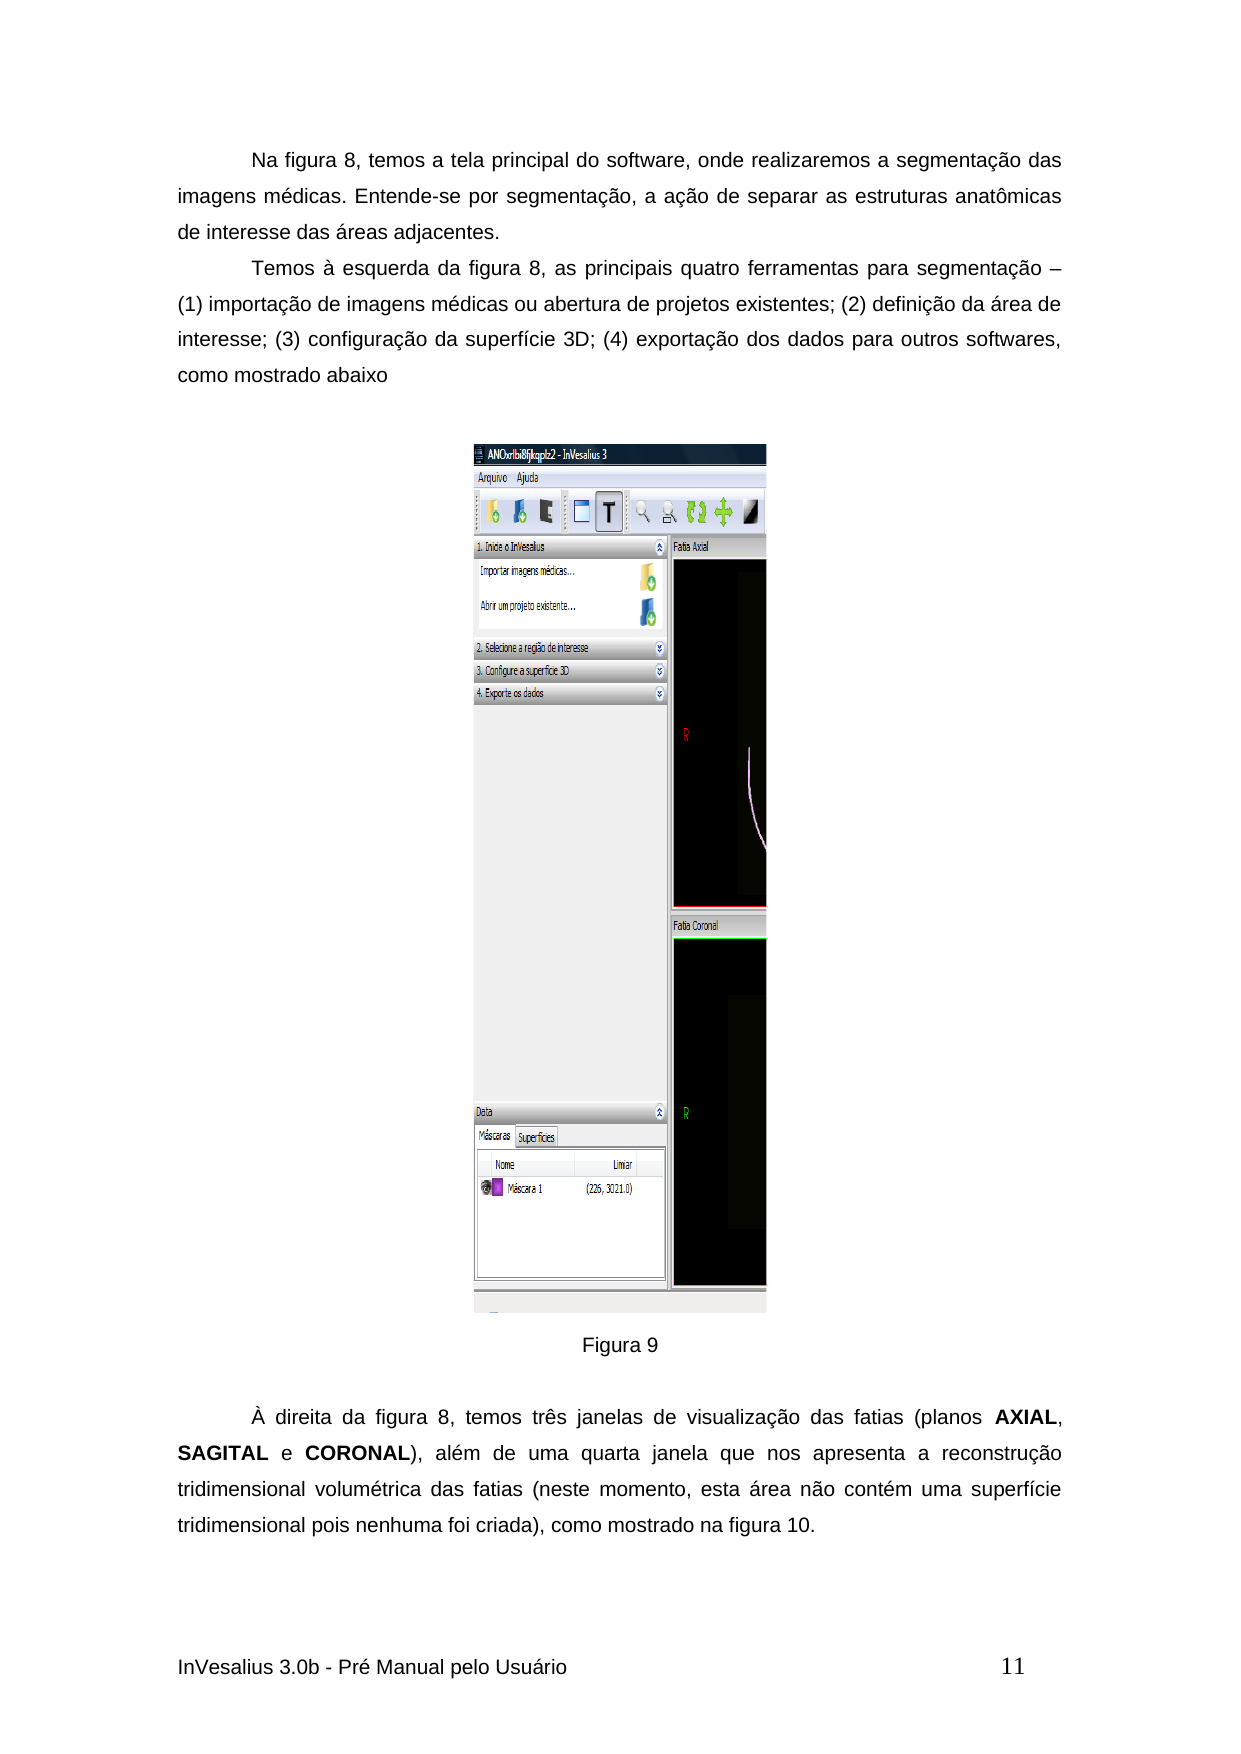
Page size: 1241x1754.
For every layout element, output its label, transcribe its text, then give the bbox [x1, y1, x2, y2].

text Temos à esquerda da figura 8, as principais quatro ferramentas para segmentação – (1) importação de imagens médicas ou abertura de projetos existentes; (2) definição da área de interesse; (3) configuração da superfície 3D; (4) exportação dos dados para outros softwares, como mostrado abaixo [177, 255, 1063, 387]
text Figura 9 [177, 1333, 1063, 1357]
text À direita da figura 8, temos três janelas de visualização das fatias (planos AXIAL, SAGITAL e CORONAL), além de uma quarta janela que nos apresenta a reconstrução tridimensional volumétrica das fatias (neste momento, esta área não contém uma superfície tridimensional pois nenhuma foi criada), como mostrado na figura 10. [177, 1405, 1063, 1537]
text Na figura 8, temos a tela principal do software, onde realizaremos a segmentação das imagens médicas. Entende-se por segmentação, a ação de separar as estruturas anatômicas de interesse das áreas adjacentes. [177, 148, 1063, 243]
